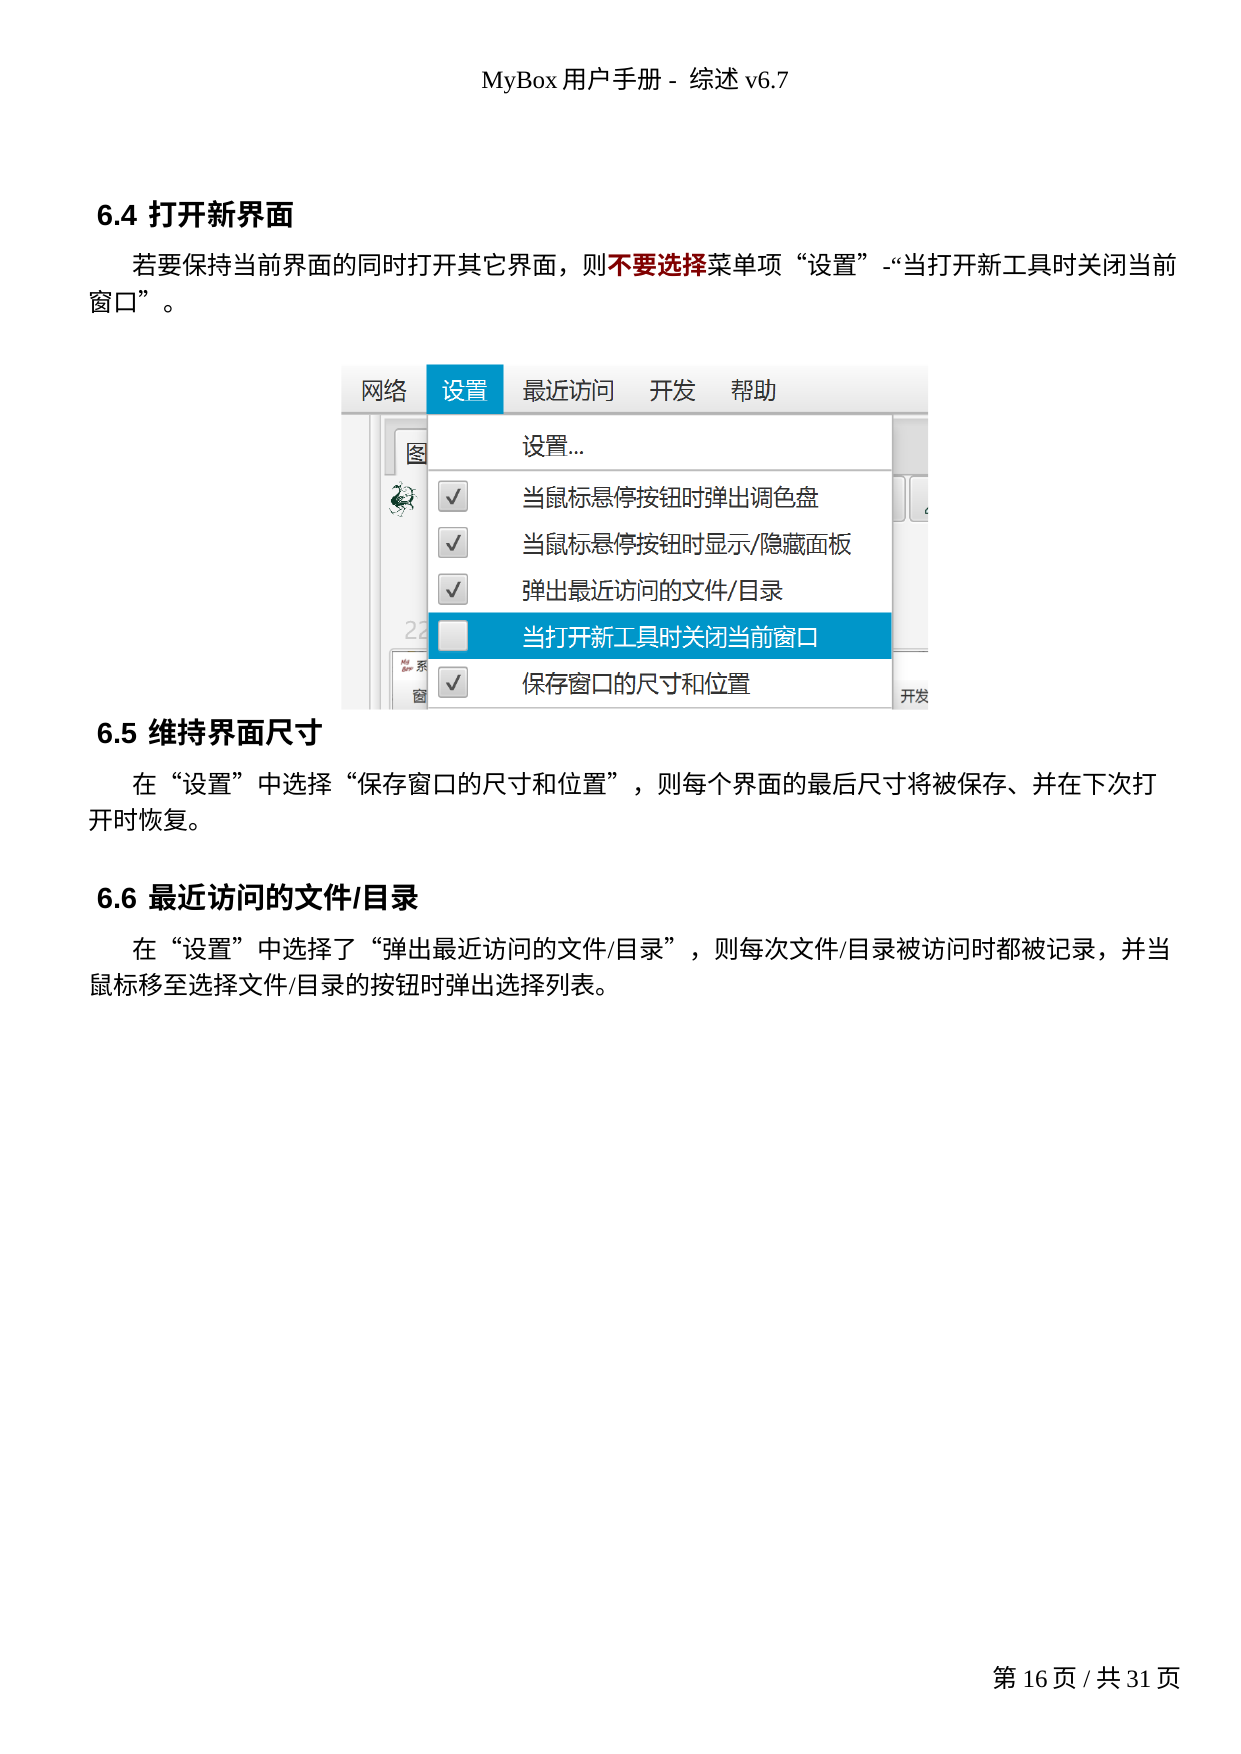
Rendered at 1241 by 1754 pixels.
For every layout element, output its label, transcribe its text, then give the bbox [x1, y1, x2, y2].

subtitle 最近访问的文件/目录 [88, 874, 1181, 917]
text 若要保持当前界面的同时打开其它界面，则不要选择菜单项“设置”-“当打开新工具时关闭当前窗口”。 [88, 246, 1181, 318]
picture [341, 330, 929, 710]
subtitle 打开新界面 [88, 191, 1181, 233]
subtitle 维持界面尺寸 [88, 356, 1181, 752]
text 在“设置”中选择“保存窗口的尺寸和位置”，则每个界面的最后尺寸将被保存、并在下次打开时恢复。 [88, 764, 1181, 837]
text 在“设置”中选择了“弹出最近访问的文件/目录”，则每次文件/目录被访问时都被记录，并当鼠标移至选择文件/目录的按钮时弹出选择列表。 [88, 929, 1181, 1002]
